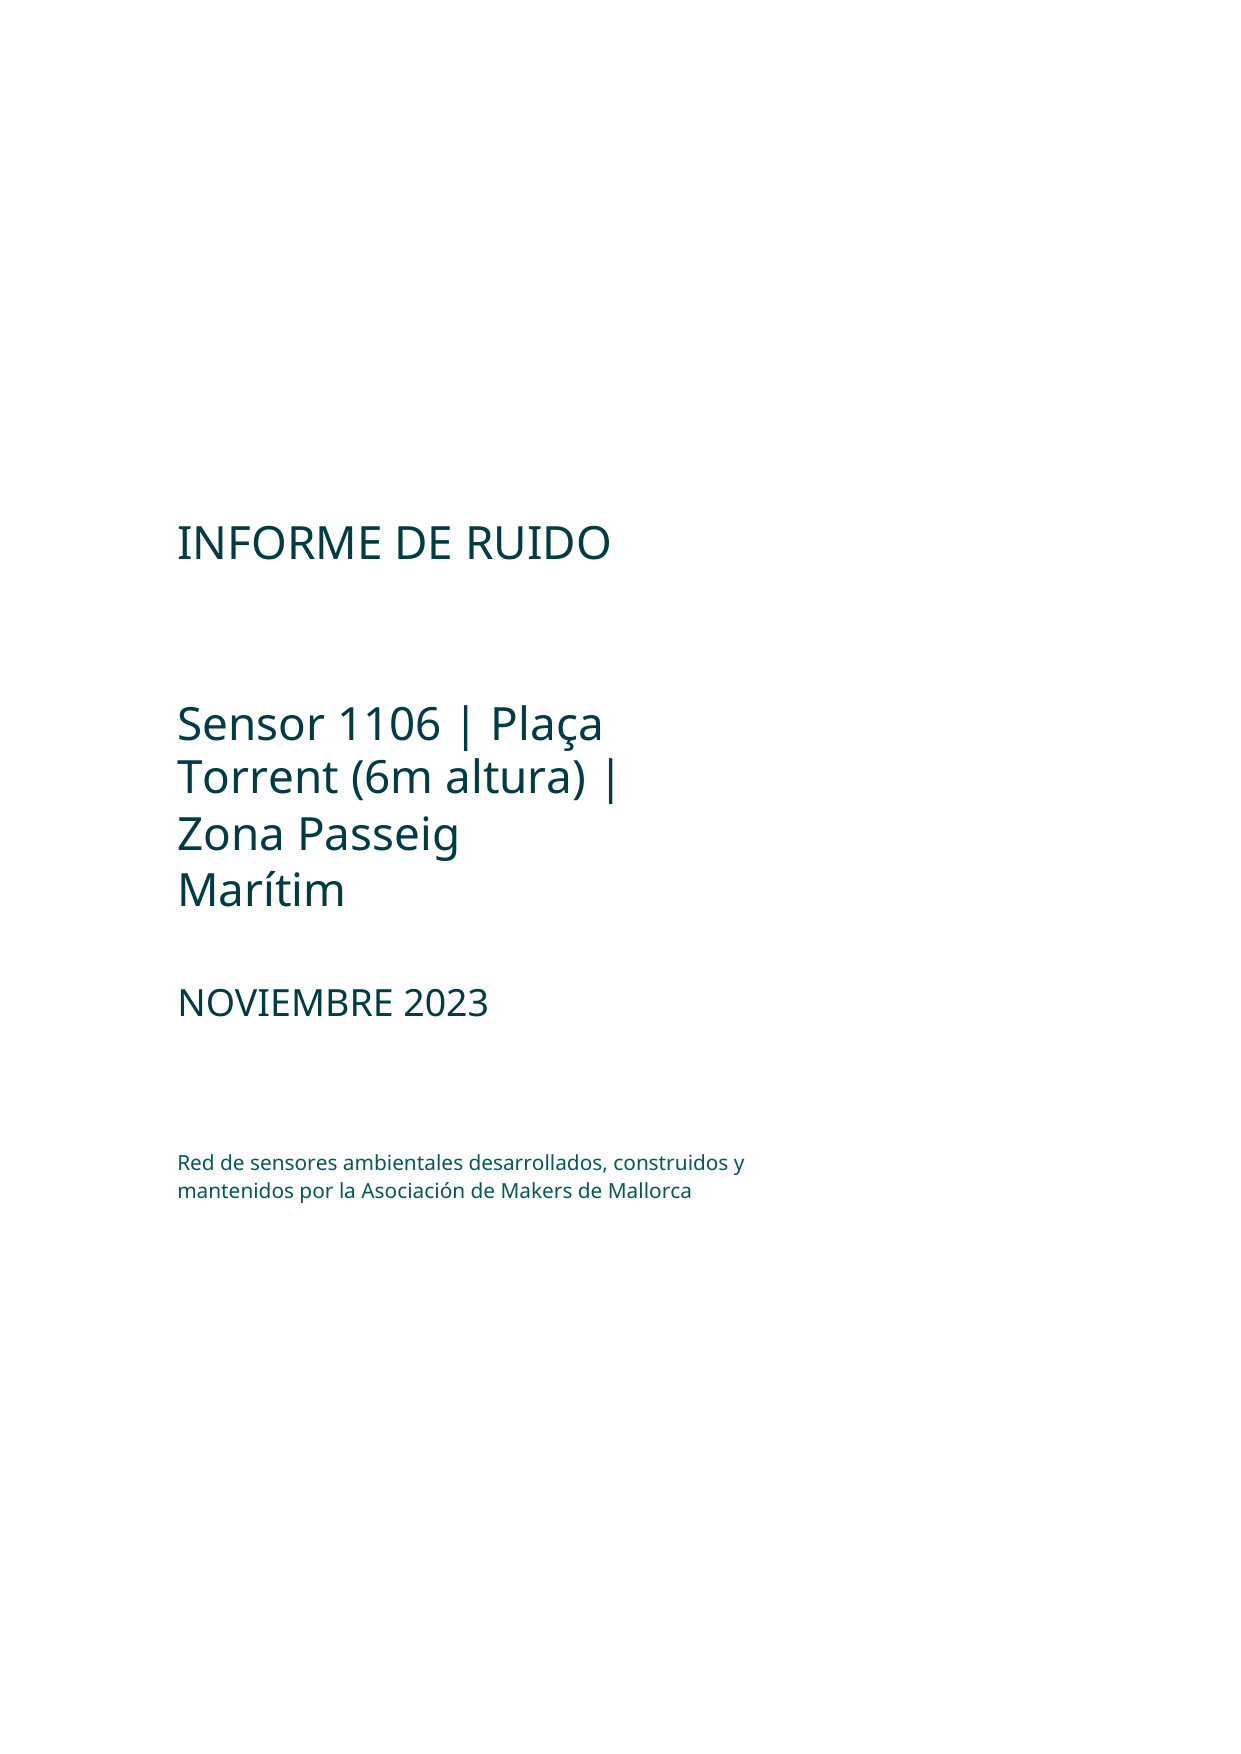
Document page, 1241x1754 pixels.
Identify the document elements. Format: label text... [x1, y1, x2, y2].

text Red de sensores ambientales desarrollados, construidos y [177, 1148, 1090, 1177]
text Sensor 1106 | Plaça Torrent (6m altura) |Zona Passeig Marítim [177, 695, 633, 920]
text mantenidos por la Asociación de Makers de Mallorca [177, 1177, 1090, 1205]
text INFORME DE RUIDO [177, 510, 1090, 573]
text NOVIEMBRE 2023 [177, 977, 1090, 1028]
